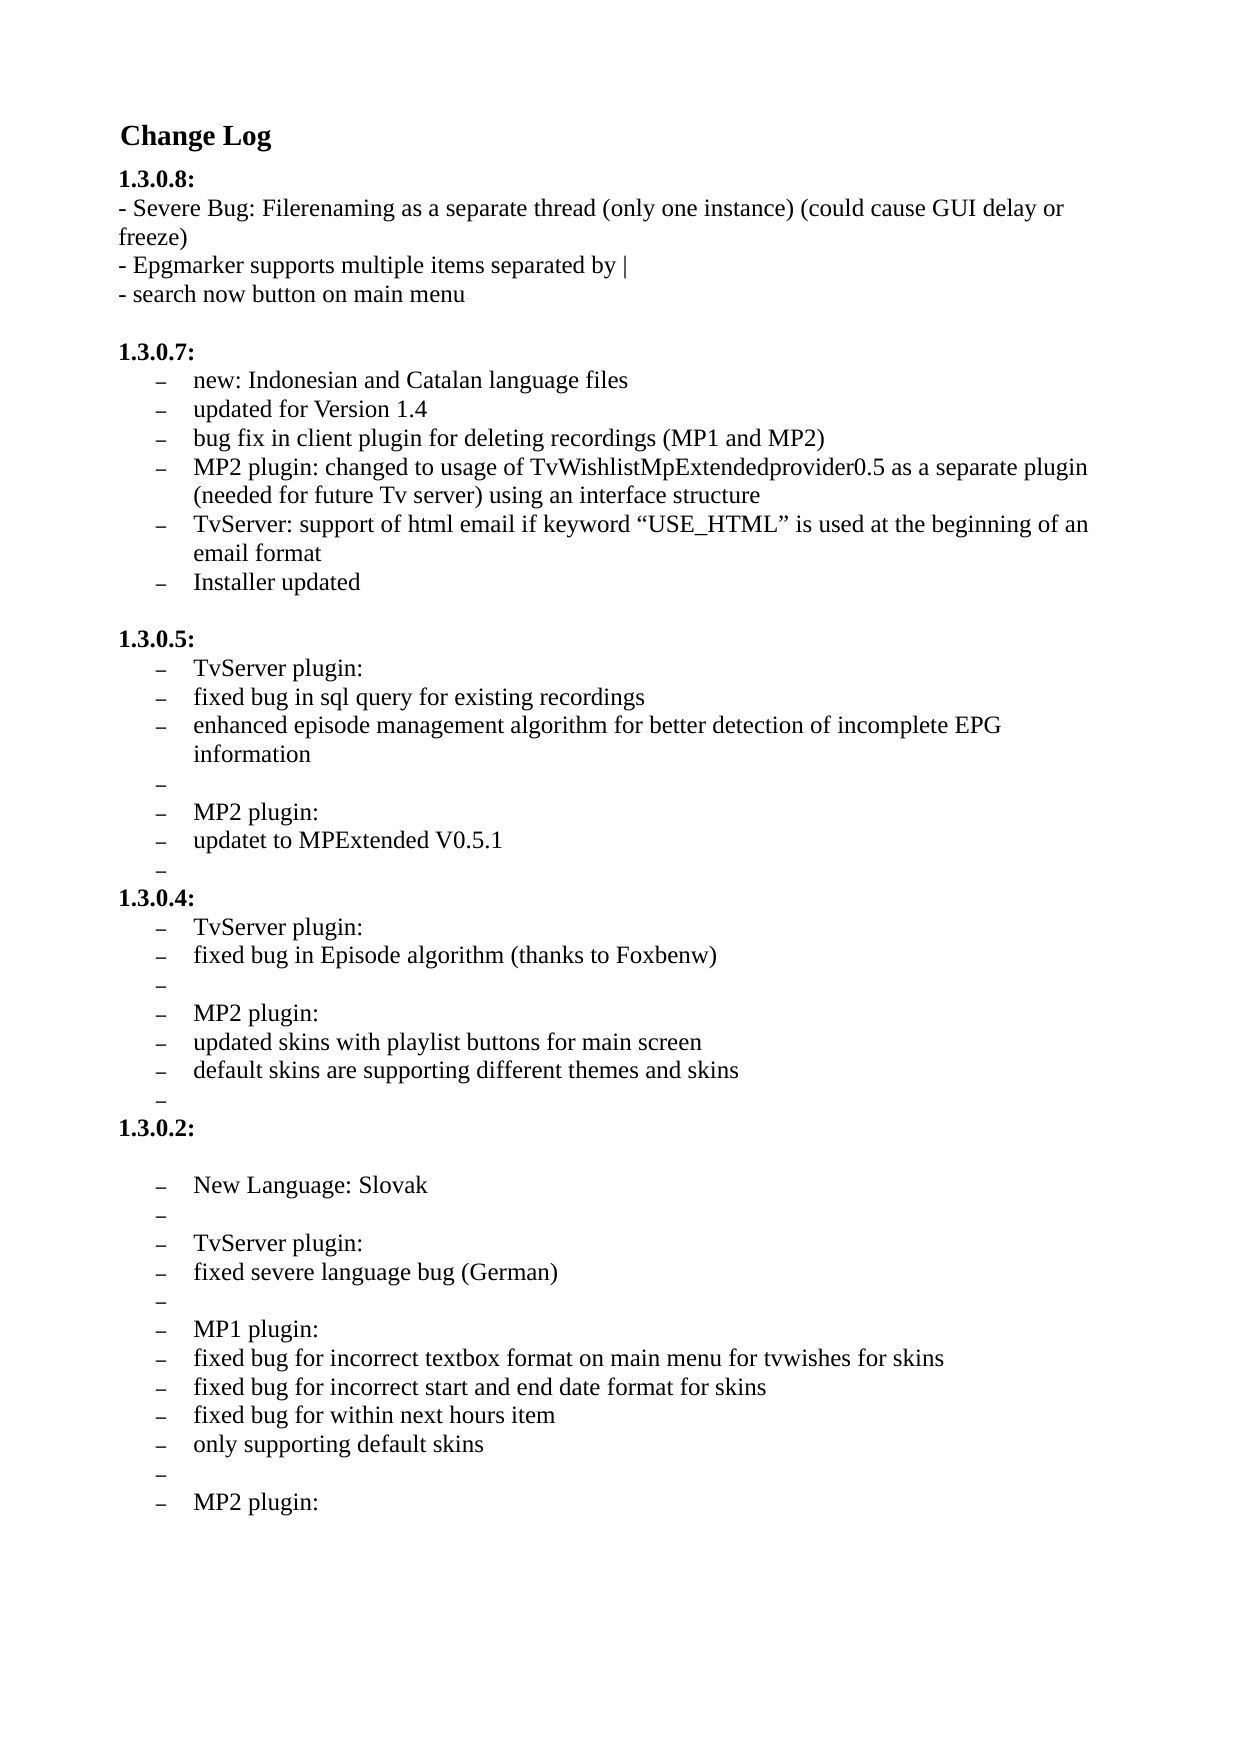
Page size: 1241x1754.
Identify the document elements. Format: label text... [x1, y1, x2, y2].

list fixed bug in sql query for existing recordings [156, 682, 1122, 710]
list MP2 plugin: [156, 998, 1122, 1027]
list TvServer plugin: [156, 653, 1122, 682]
text 1.3.0.7: [118, 337, 1122, 365]
list bug fix in client plugin for deleting recordings (MP1 and MP2) [156, 423, 1122, 452]
list updated skins with playlist buttons for main screen [156, 1027, 1122, 1055]
list TvServer: support of html email if keyword “USE_HTML” is used at the beginning of an email format [156, 509, 1122, 567]
list updatet to MPExtended V0.5.1 [156, 825, 1122, 854]
text 1.3.0.5: [118, 624, 1122, 653]
list Installer updated [156, 567, 1122, 595]
list TvServer plugin: [156, 1228, 1122, 1257]
list new: Indonesian and Catalan language files [156, 365, 1122, 394]
list only supporting default skins [156, 1429, 1122, 1458]
list MP2 plugin: [156, 797, 1122, 825]
list Change Log [82, 118, 1119, 152]
list fixed severe language bug (German) [156, 1257, 1122, 1285]
list MP2 plugin: changed to usage of TvWishlistMpExtendedprovider0.5 as a separate plugin (needed for future Tv server) using an interface structure [156, 452, 1122, 509]
text 1.3.0.2: [118, 1113, 1122, 1142]
list fixed bug for within next hours item [156, 1400, 1122, 1429]
list fixed bug for incorrect start and end date format for skins [156, 1372, 1122, 1400]
text 1.3.0.4: [118, 883, 1122, 912]
list MP1 plugin: [156, 1314, 1122, 1343]
list default skins are supporting different themes and skins [156, 1055, 1122, 1084]
list updated for Version 1.4 [156, 394, 1122, 423]
list New Language: Slovak [156, 1170, 1122, 1199]
list fixed bug in Episode algorithm (thanks to Foxbenw) [156, 940, 1122, 969]
list MP2 plugin: [156, 1487, 1122, 1515]
list TvServer plugin: [156, 912, 1122, 940]
text - Severe Bug: Filerenaming as a separate thread (only one instance) (could cause GUI delay or freeze) - Epgmarker supports multiple items separated by | - search now button on main menu [118, 193, 1122, 308]
text 1.3.0.8: [44, 164, 1122, 193]
list fixed bug for incorrect textbox format on main menu for tvwishes for skins [156, 1343, 1122, 1372]
list enhanced episode management algorithm for better detection of incomplete EPG information [156, 710, 1122, 768]
